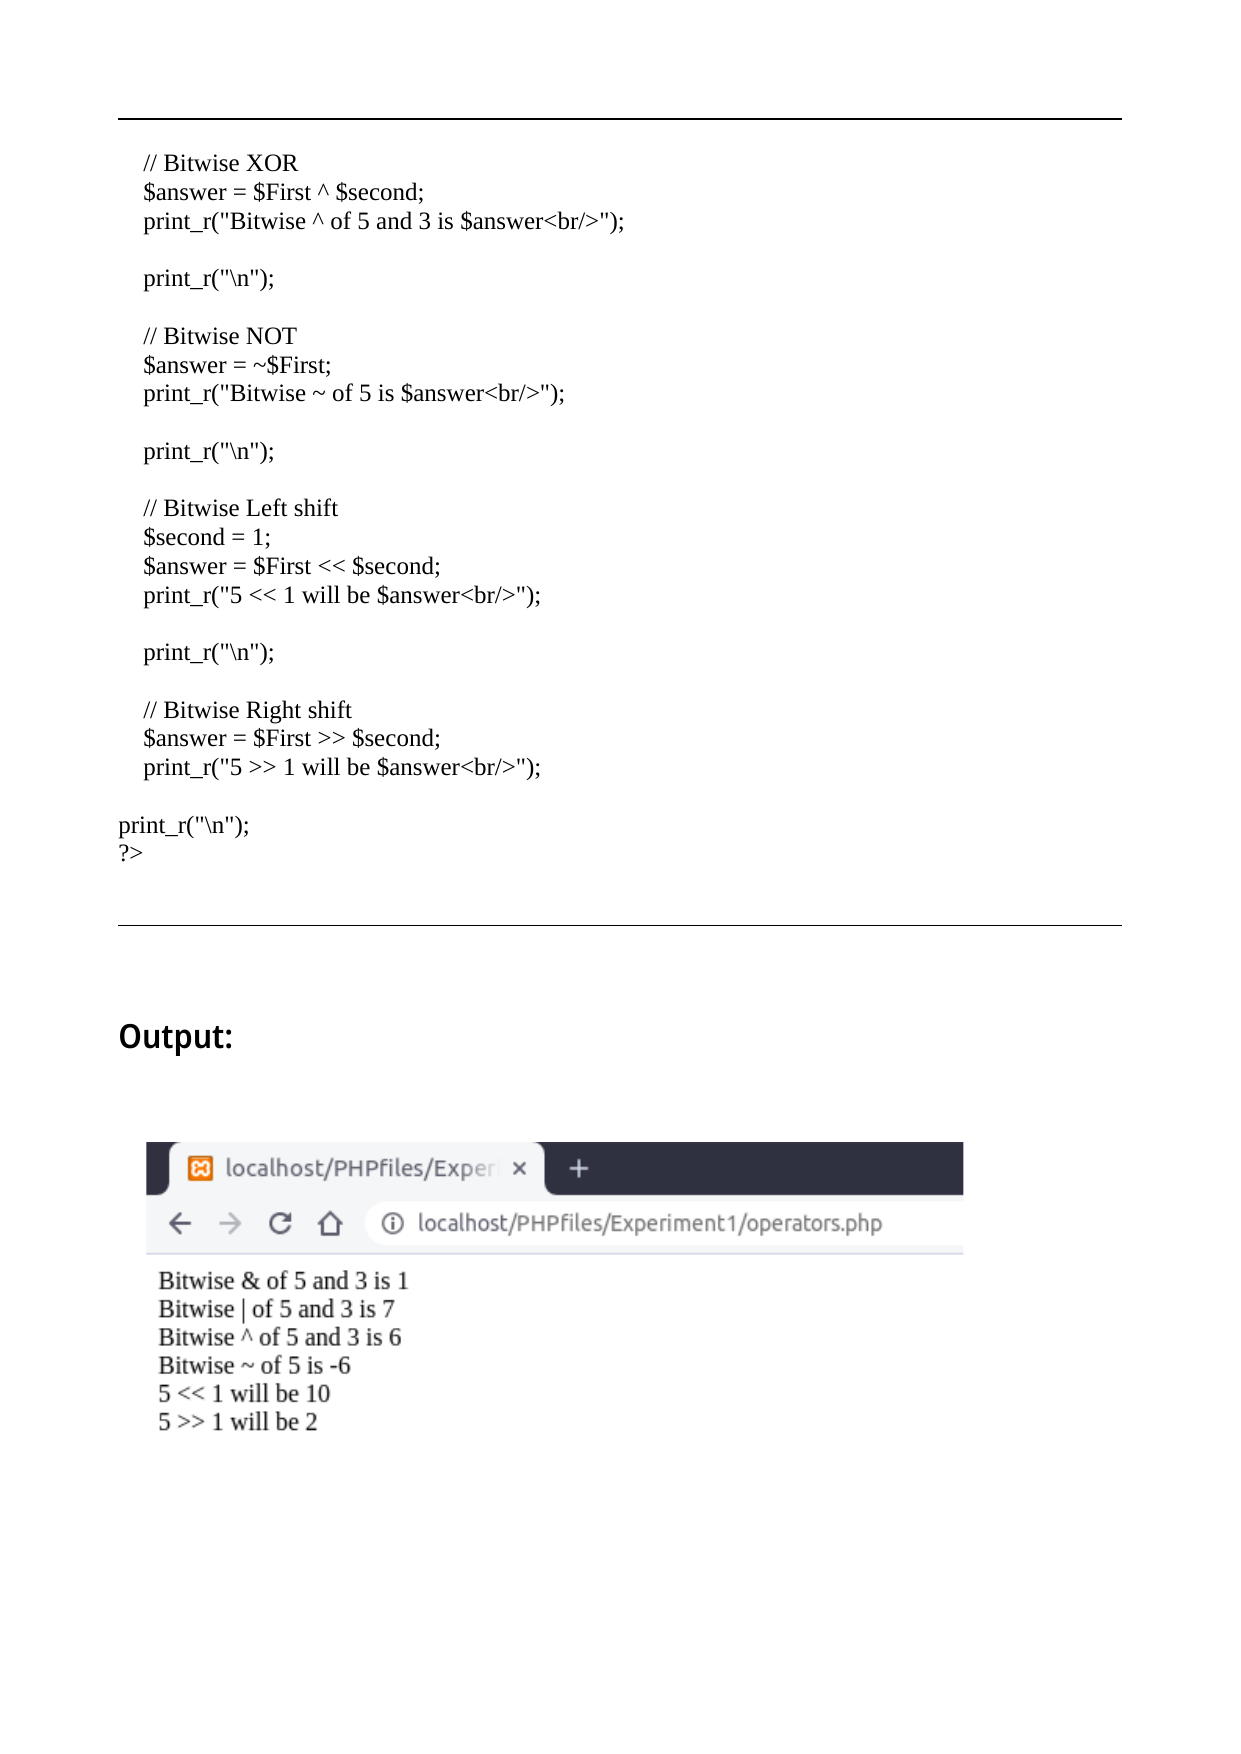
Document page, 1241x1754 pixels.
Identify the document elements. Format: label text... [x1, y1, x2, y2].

table_header // Bitwise XOR $answer = $First ^ $second; print_r("Bitwise ^ of 5 and 3 is $answer<br/>"); print_r("\n"); // Bitwise NOT $answer = ~$First; print_r("Bitwise ~ of 5 is $answer<br/>"); print_r("\n"); // Bitwise Left shift $second = 1; $answer = $First << $second; print_r("5 << 1 will be $answer<br/>"); print_r("\n"); // Bitwise Right shift $answer = $First >> $second; print_r("5 >> 1 will be $answer<br/>"); print_r("\n"); ?> [118, 120, 1122, 925]
text Output: [118, 1012, 1122, 1058]
picture [146, 1142, 964, 1523]
